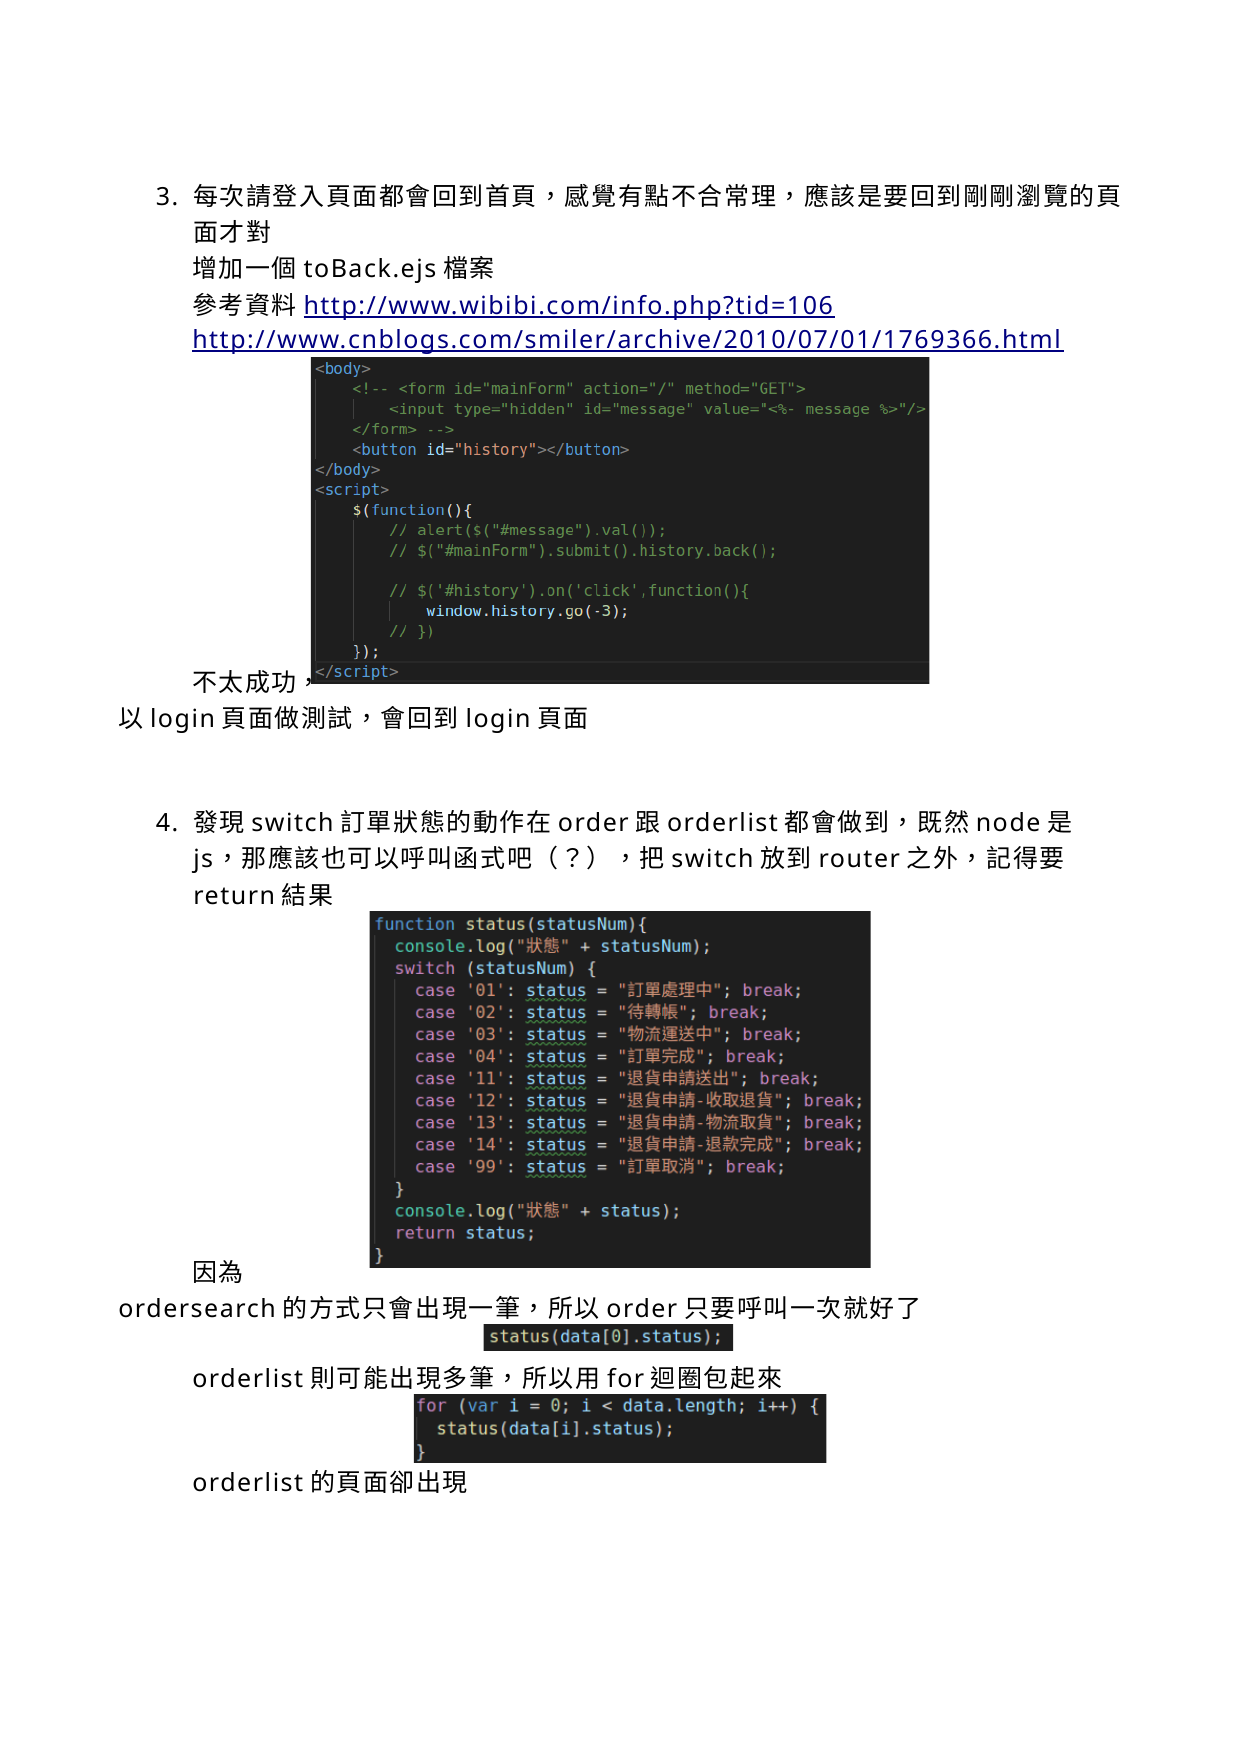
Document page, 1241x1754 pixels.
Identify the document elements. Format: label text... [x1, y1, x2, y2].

picture [369, 911, 871, 1268]
text orderlist的頁面卻出現 [118, 1463, 1122, 1499]
text 增加一個toBack.ejs檔案 [118, 249, 1122, 285]
picture [483, 1324, 734, 1351]
list 每次請登入頁面都會回到首頁，感覺有點不合常理，應該是要回到剛剛瀏覽的頁面才對 [156, 176, 1122, 249]
picture [413, 1394, 827, 1463]
text 不太成功，以login頁面做測試，會回到login頁面 [118, 662, 1122, 734]
list 發現switch訂單狀態的動作在order跟orderlist都會做到，既然node是js，那應該也可以呼叫函式吧（？），把switch放到router之外，記得要return結果 [156, 803, 1122, 911]
picture [310, 357, 930, 684]
text 參考資料http://www.wibibi.com/info.php?tid=106 [118, 285, 1122, 321]
text http://www.cnblogs.com/smiler/archive/2010/07/01/1769366.html [118, 321, 1122, 355]
text orderlist則可能出現多筆，所以用for迴圈包起來 [118, 1358, 1122, 1395]
text 因為ordersearch的方式只會出現一筆，所以order只要呼叫一次就好了 [118, 1252, 1122, 1324]
